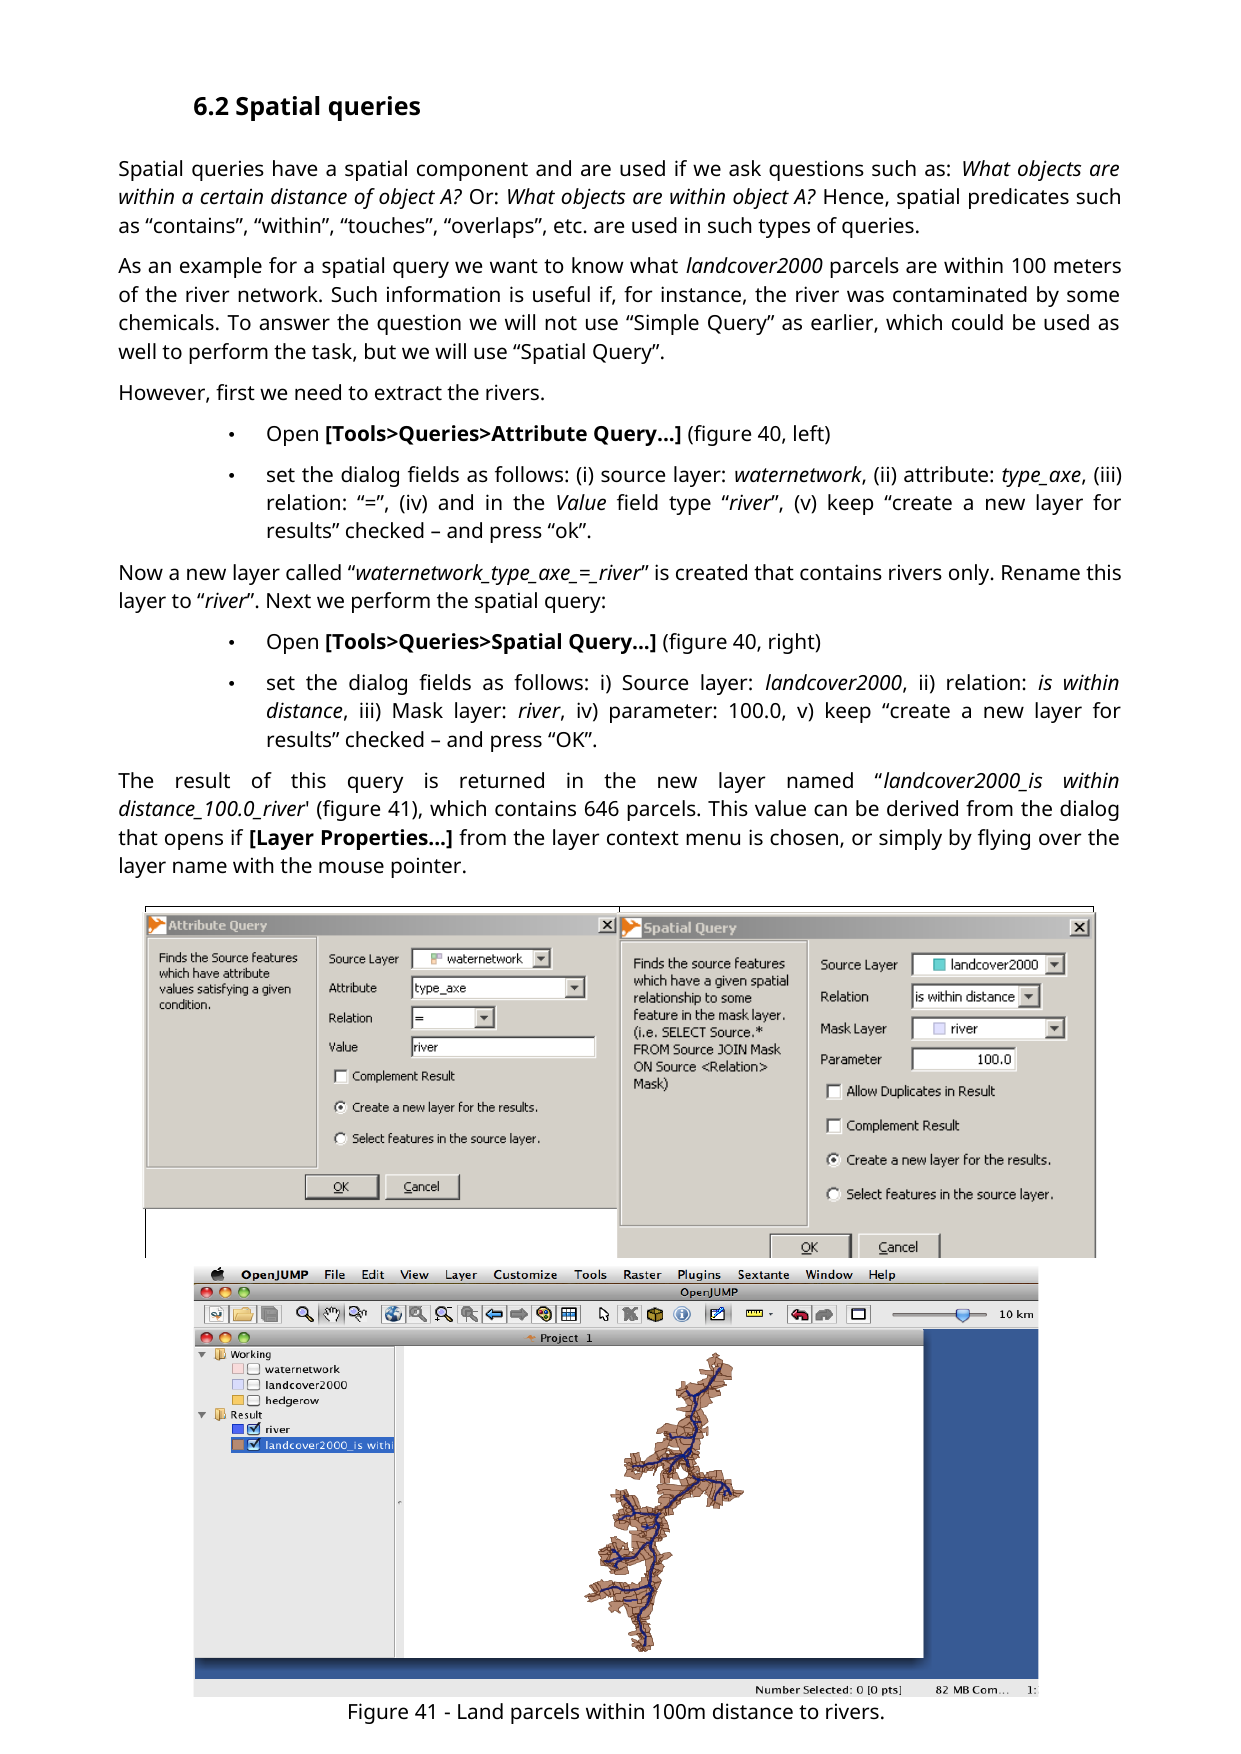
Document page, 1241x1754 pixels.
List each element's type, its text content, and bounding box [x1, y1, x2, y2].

table_header [146, 907, 619, 912]
list set the dialog fields as follows: i) Source layer: landcover2000, ii) relation: is within distance, iii) Mask layer: river, iv) parameter: 100.0, v) keep “create a new layer for results” checked – and press “OK”. [228, 668, 1122, 753]
picture [193, 1266, 1039, 1697]
picture [142, 912, 1097, 1258]
table_header [620, 907, 1093, 912]
list The result of this query is returned in the new layer named “landcover2000_is within distance_100.0_river' (figure 41), which contains 646 parcels. This value can be derived from the dialog that opens if [Layer Properties...] from the layer context menu is chosen, or simply by flying over the layer name with the mouse pointer. [118, 766, 1122, 879]
list Now a new layer called “waternetwork_type_axe_=_river” is created that contains rivers only. Rename this layer to “river”. Next we perform the spatial query: [118, 558, 1122, 614]
text Spatial queries have a spatial component and are used if we ask questions such as: What objects are within a certain distance of object A? Or: What objects are within object A? Hence, spatial predicates such as “contains”, “within”, “touches”, “overlaps”, etc. are used in such types of queries. [118, 154, 1122, 239]
table_header [146, 1209, 616, 1258]
text Figure 41 - Land parcels within 100m distance to rivers. [147, 1279, 1085, 1726]
text However, first we need to extract the rivers. [118, 378, 1122, 406]
list 6.2 Spatial queries [156, 88, 1122, 123]
list Open [Tools>Queries>Attribute Query...] (figure 40, left) [228, 419, 1122, 447]
list Open [Tools>Queries>Spatial Query...] (figure 40, right) [228, 627, 1122, 655]
text As an example for a spatial query we want to know what landcover2000 parcels are within 100 meters of the river network. Such information is useful if, for instance, the river was contaminated by some chemicals. To answer the question we will not use “Simple Query” as earlier, which could be used as well to perform the task, but we will use “Spatial Query”. [118, 252, 1122, 365]
list set the dialog fields as follows: (i) source layer: waternetwork, (ii) attribute: type_axe, (iii) relation: “=”, (iv) and in the Value field type “river”, (v) keep “create a new layer for results” checked – and press “ok”. [228, 460, 1122, 545]
